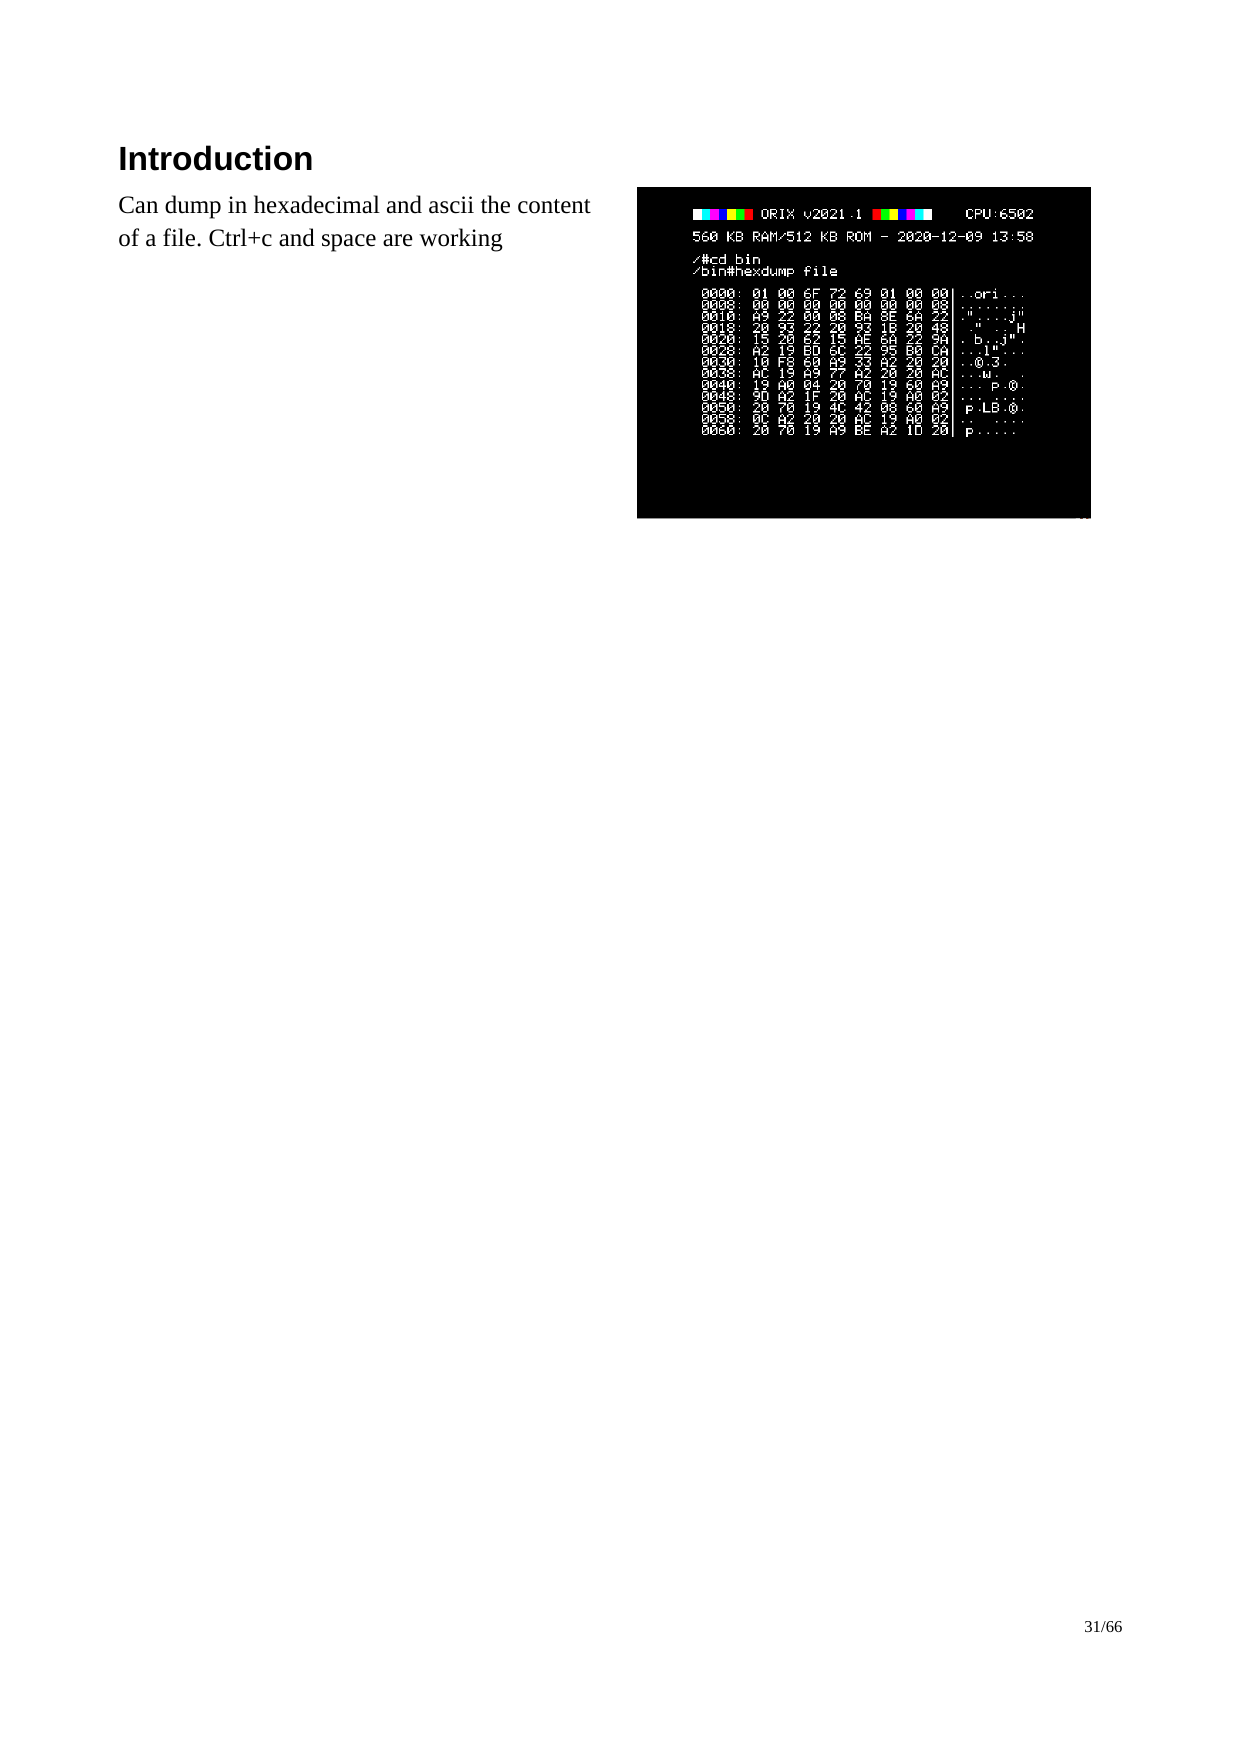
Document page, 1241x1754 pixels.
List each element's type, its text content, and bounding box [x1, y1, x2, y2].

text [1091, 190, 1122, 252]
subtitle Introduction [118, 139, 1122, 178]
picture [637, 187, 1091, 519]
text Can dump in hexadecimal and ascii the content of a file. Ctrl+c and space are working [118, 190, 637, 252]
